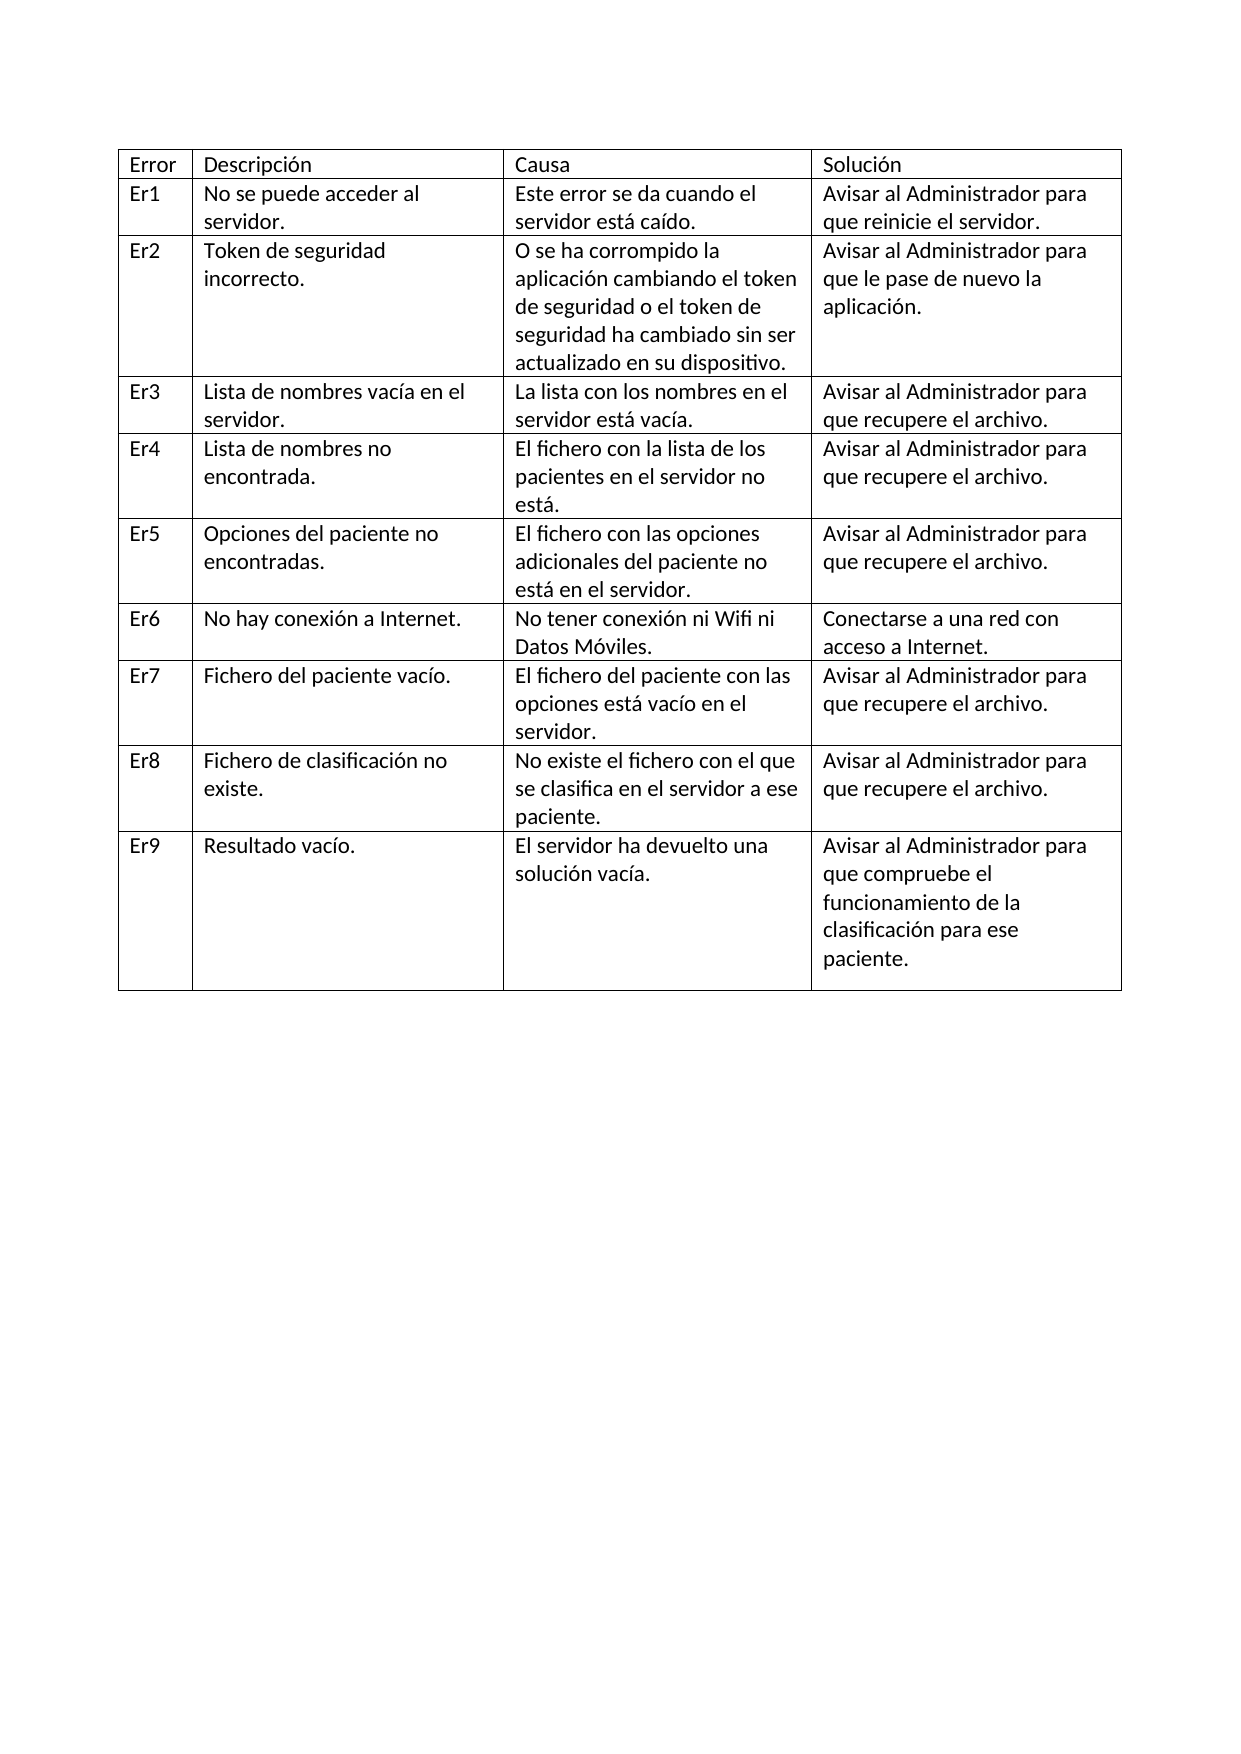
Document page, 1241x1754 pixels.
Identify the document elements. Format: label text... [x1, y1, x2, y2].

table_cell Er5 [119, 519, 192, 603]
table_cell Avisar al Administrador para que recupere el archivo. [812, 746, 1121, 831]
table_cell La lista con los nombres en el servidor está vacía. [504, 377, 811, 433]
table_cell Opciones del paciente no encontradas. [193, 519, 503, 603]
table_cell Este error se da cuando el servidor está caído. [504, 179, 811, 235]
table_cell Er1 [119, 179, 192, 235]
table_cell Er8 [119, 746, 192, 831]
table_cell El fichero del paciente con las opciones está vacío en el servidor. [504, 661, 811, 745]
table_cell No hay conexión a Internet. [193, 604, 503, 660]
table_cell Lista de nombres vacía en el servidor. [193, 377, 503, 433]
table_cell Avisar al Administrador para que recupere el archivo. [812, 661, 1121, 745]
table_cell Avisar al Administrador para que recupere el archivo. [812, 519, 1121, 603]
table_cell El fichero con las opciones adicionales del paciente no está en el servidor. [504, 519, 811, 603]
table_header Descripción [193, 150, 503, 178]
table_cell El servidor ha devuelto una solución vacía. [504, 832, 811, 989]
table_cell Er3 [119, 377, 192, 433]
table_cell Er7 [119, 661, 192, 745]
table_cell Avisar al Administrador para que recupere el archivo. [812, 377, 1121, 433]
table_cell Conectarse a una red con acceso a Internet. [812, 604, 1121, 660]
table_cell Er6 [119, 604, 192, 660]
table_cell Er9 [119, 832, 192, 989]
table_cell Lista de nombres no encontrada. [193, 434, 503, 518]
table_cell Fichero del paciente vacío. [193, 661, 503, 745]
table_cell O se ha corrompido la aplicación cambiando el token de seguridad o el token de seguridad ha cambiado sin ser actualizado en su dispositivo. [504, 236, 811, 376]
table_header Causa [504, 150, 811, 178]
table_cell Avisar al Administrador para que compruebe el funcionamiento de la clasificación para ese paciente. [812, 832, 1121, 989]
table_cell Er2 [119, 236, 192, 376]
table_cell Avisar al Administrador para que le pase de nuevo la aplicación. [812, 236, 1121, 376]
table_header Solución [812, 150, 1121, 178]
table_cell No existe el fichero con el que se clasifica en el servidor a ese paciente. [504, 746, 811, 831]
table_cell El fichero con la lista de los pacientes en el servidor no está. [504, 434, 811, 518]
table_cell Avisar al Administrador para que recupere el archivo. [812, 434, 1121, 518]
table_cell Er4 [119, 434, 192, 518]
table_cell No tener conexión ni Wifi ni Datos Móviles. [504, 604, 811, 660]
table_cell Token de seguridad incorrecto. [193, 236, 503, 376]
table_header Error [119, 150, 192, 178]
table_cell Resultado vacío. [193, 832, 503, 989]
table_cell Avisar al Administrador para que reinicie el servidor. [812, 179, 1121, 235]
table_cell Fichero de clasificación no existe. [193, 746, 503, 831]
table_cell No se puede acceder al servidor. [193, 179, 503, 235]
